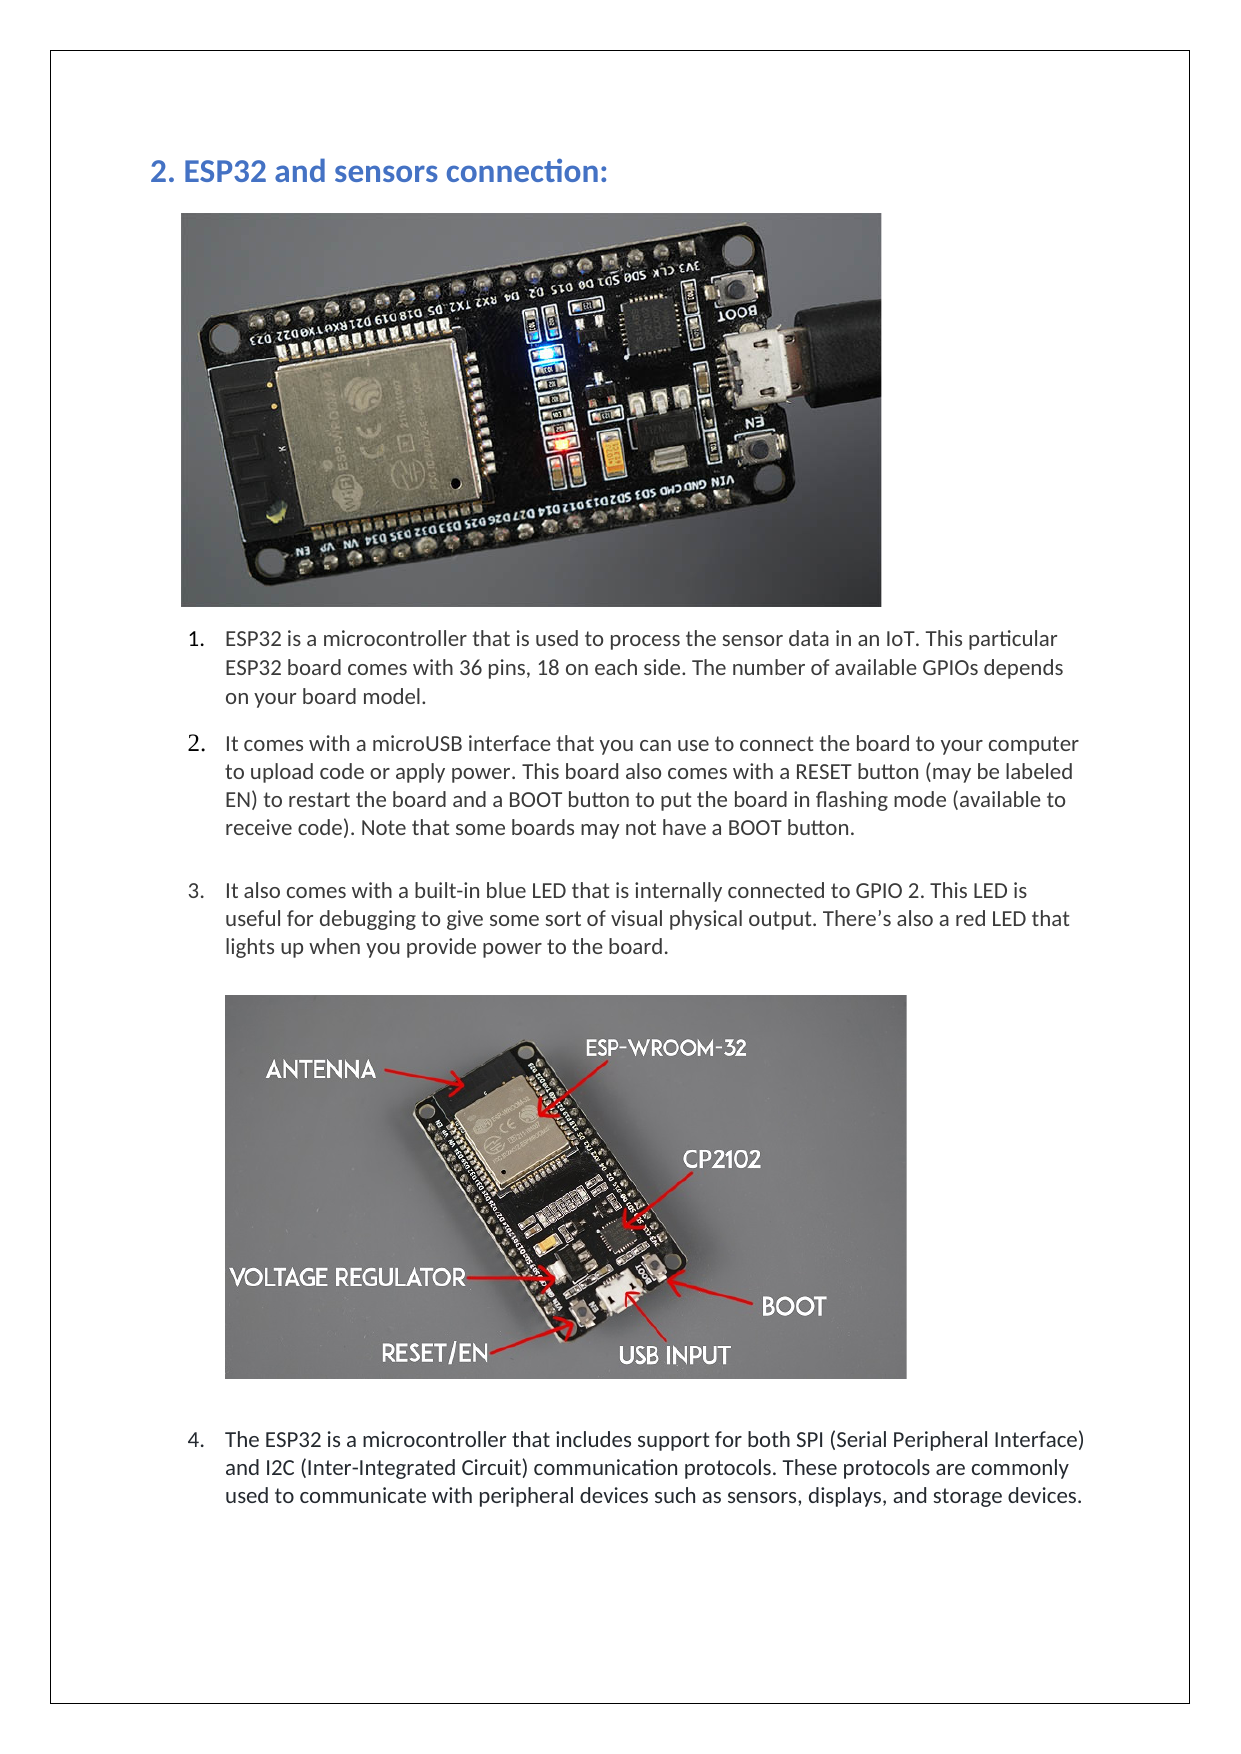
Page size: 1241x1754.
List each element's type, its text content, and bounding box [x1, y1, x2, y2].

list ESP32 is a microcontroller that is used to process the sensor data in an IoT. This particular ESP32 board comes with 36 pins, 18 on each side. The number of available GPIOs depends on your board model. [187, 624, 1090, 710]
list The ESP32 is a microcontroller that includes support for both SPI (Serial Peripheral Interface) and I2C (Inter-Integrated Circuit) communication protocols. These protocols are commonly used to communicate with peripheral devices such as sensors, displays, and storage devices. [187, 1425, 1090, 1509]
list It comes with a microUSB interface that you can use to connect the board to your computer to upload code or apply power. This board also comes with a RESET button (may be labeled EN) to restart the board and a BOOT button to put the board in flashing mode (available to receive code). Note that some boards may not have a BOOT button. [187, 728, 1090, 841]
list It also comes with a built-in blue LED that is internally connected to GPIO 2. This LED is useful for debugging to give some sort of visual physical output. There’s also a red LED that lights up when you provide power to the board. [187, 876, 1090, 960]
subtitle 2. ESP32 and sensors connection: [150, 150, 1090, 191]
